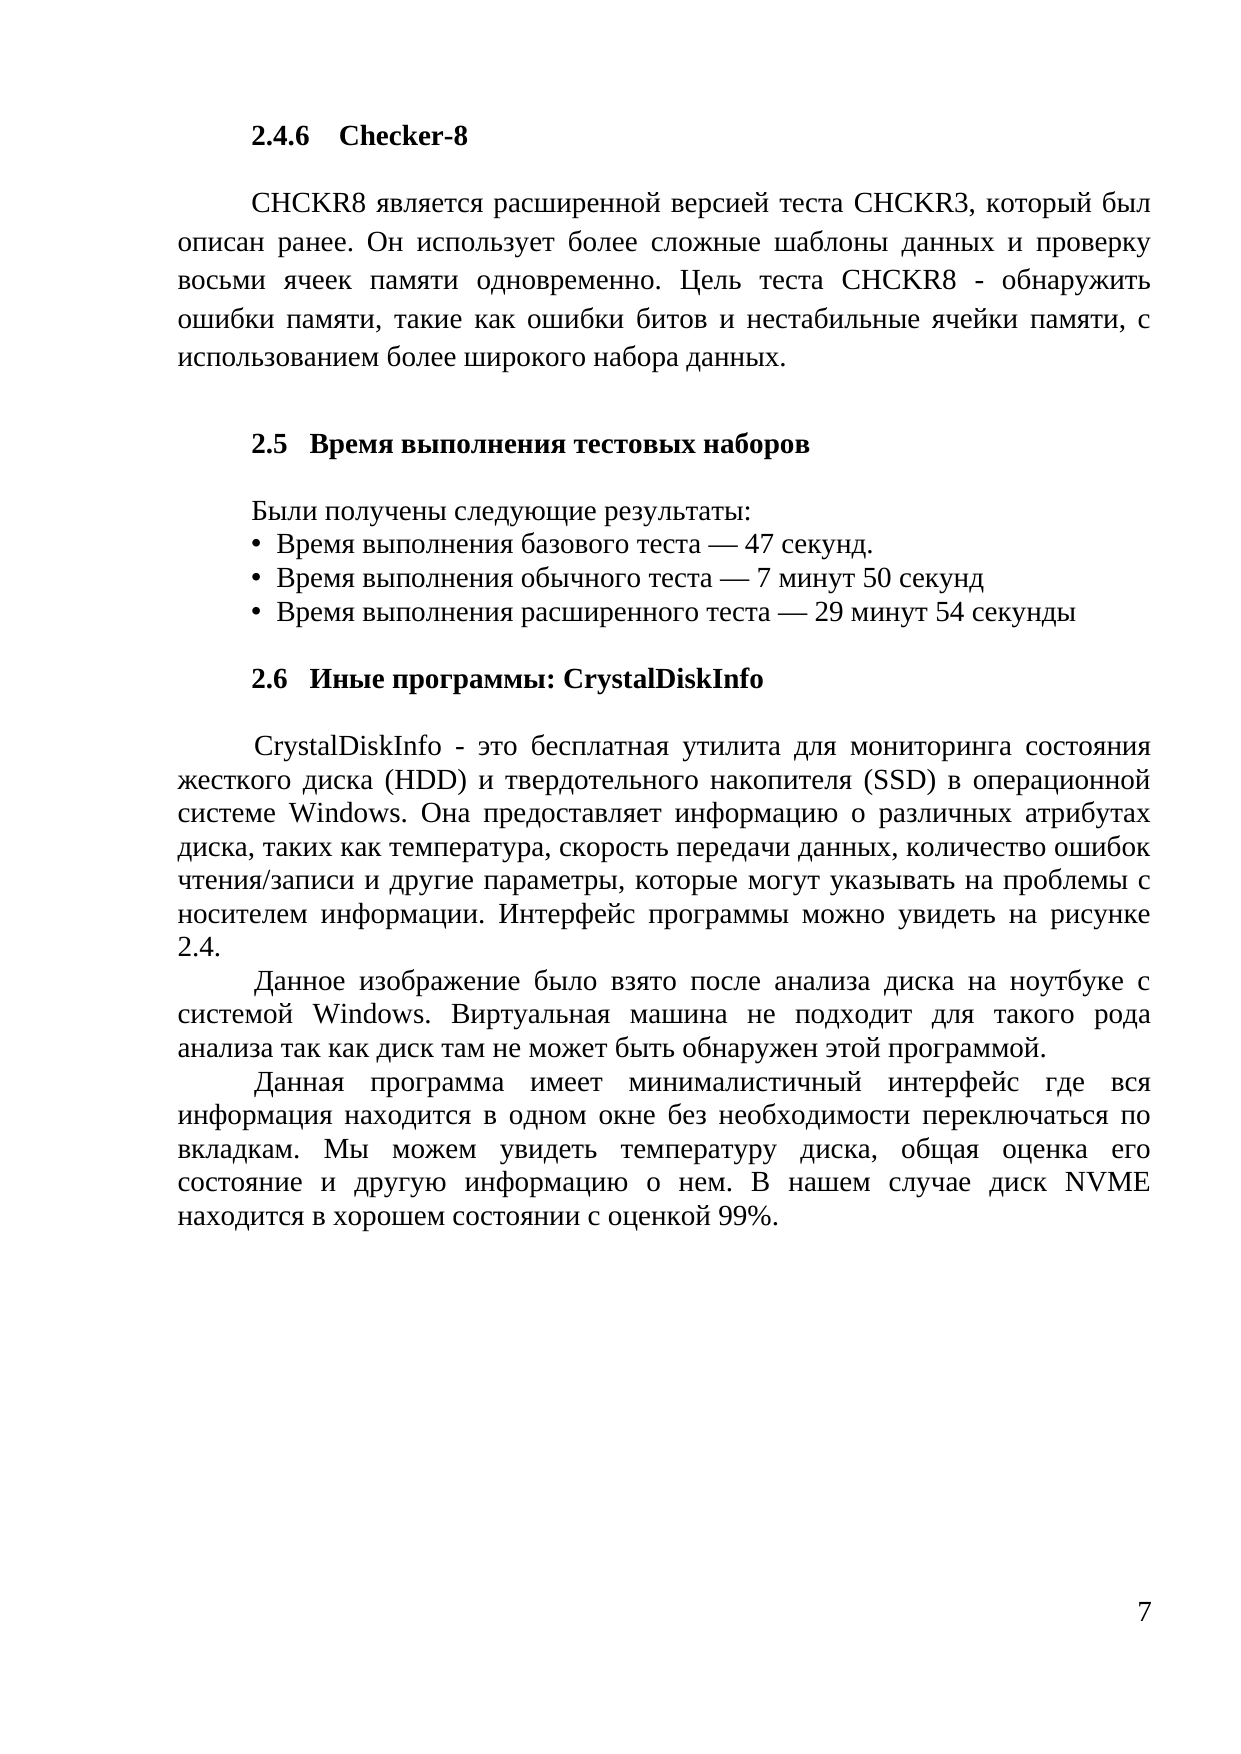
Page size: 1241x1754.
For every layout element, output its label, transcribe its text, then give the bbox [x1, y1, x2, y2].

list Время выполнения расширенного теста — 29 минут 54 секунды [177, 594, 1152, 628]
subtitle 2.5 Время выполнения тестовых наборов [177, 426, 1152, 459]
text Были получены следующие результаты: [177, 493, 1152, 527]
subtitle 2.4.6 Checker-8 [177, 118, 1152, 152]
text Данное изображение было взято после анализа диска на ноутбуке с системой Windows. Виртуальная машина не подходит для такого рода анализа так как диск там не может быть обнаружен этой программой. [177, 963, 1152, 1064]
text Данная программа имеет минималистичный интерфейс где вся информация находится в одном окне без необходимости переключаться по вкладкам. Мы можем увидеть температуру диска, общая оценка его состояние и другую информацию о нем. В нашем случае диск NVME находится в хорошем состоянии с оценкой 99%. [177, 1064, 1152, 1231]
text CrystalDiskInfo - это бесплатная утилита для мониторинга состояния жесткого диска (HDD) и твердотельного накопителя (SSD) в операционной системе Windows. Она предоставляет информацию о различных атрибутах диска, таких как температура, скорость передачи данных, количество ошибок чтения/записи и другие параметры, которые могут указывать на проблемы с носителем информации. Интерфейс программы можно увидеть на рисунке 2.4. [177, 728, 1152, 963]
list Время выполнения базового теста — 47 секунд. [177, 527, 1152, 560]
list Время выполнения обычного теста — 7 минут 50 секунд [177, 560, 1152, 594]
subtitle 2.6 Иные программы: CrystalDiskInfo [177, 661, 1152, 695]
text CHCKR8 является расширенной версией теста CHCKR3, который был описан ранее. Он использует более сложные шаблоны данных и проверку восьми ячеек памяти одновременно. Цель теста CHCKR8 - обнаружить ошибки памяти, такие как ошибки битов и нестабильные ячейки памяти, с использованием более широкого набора данных. [177, 185, 1152, 373]
